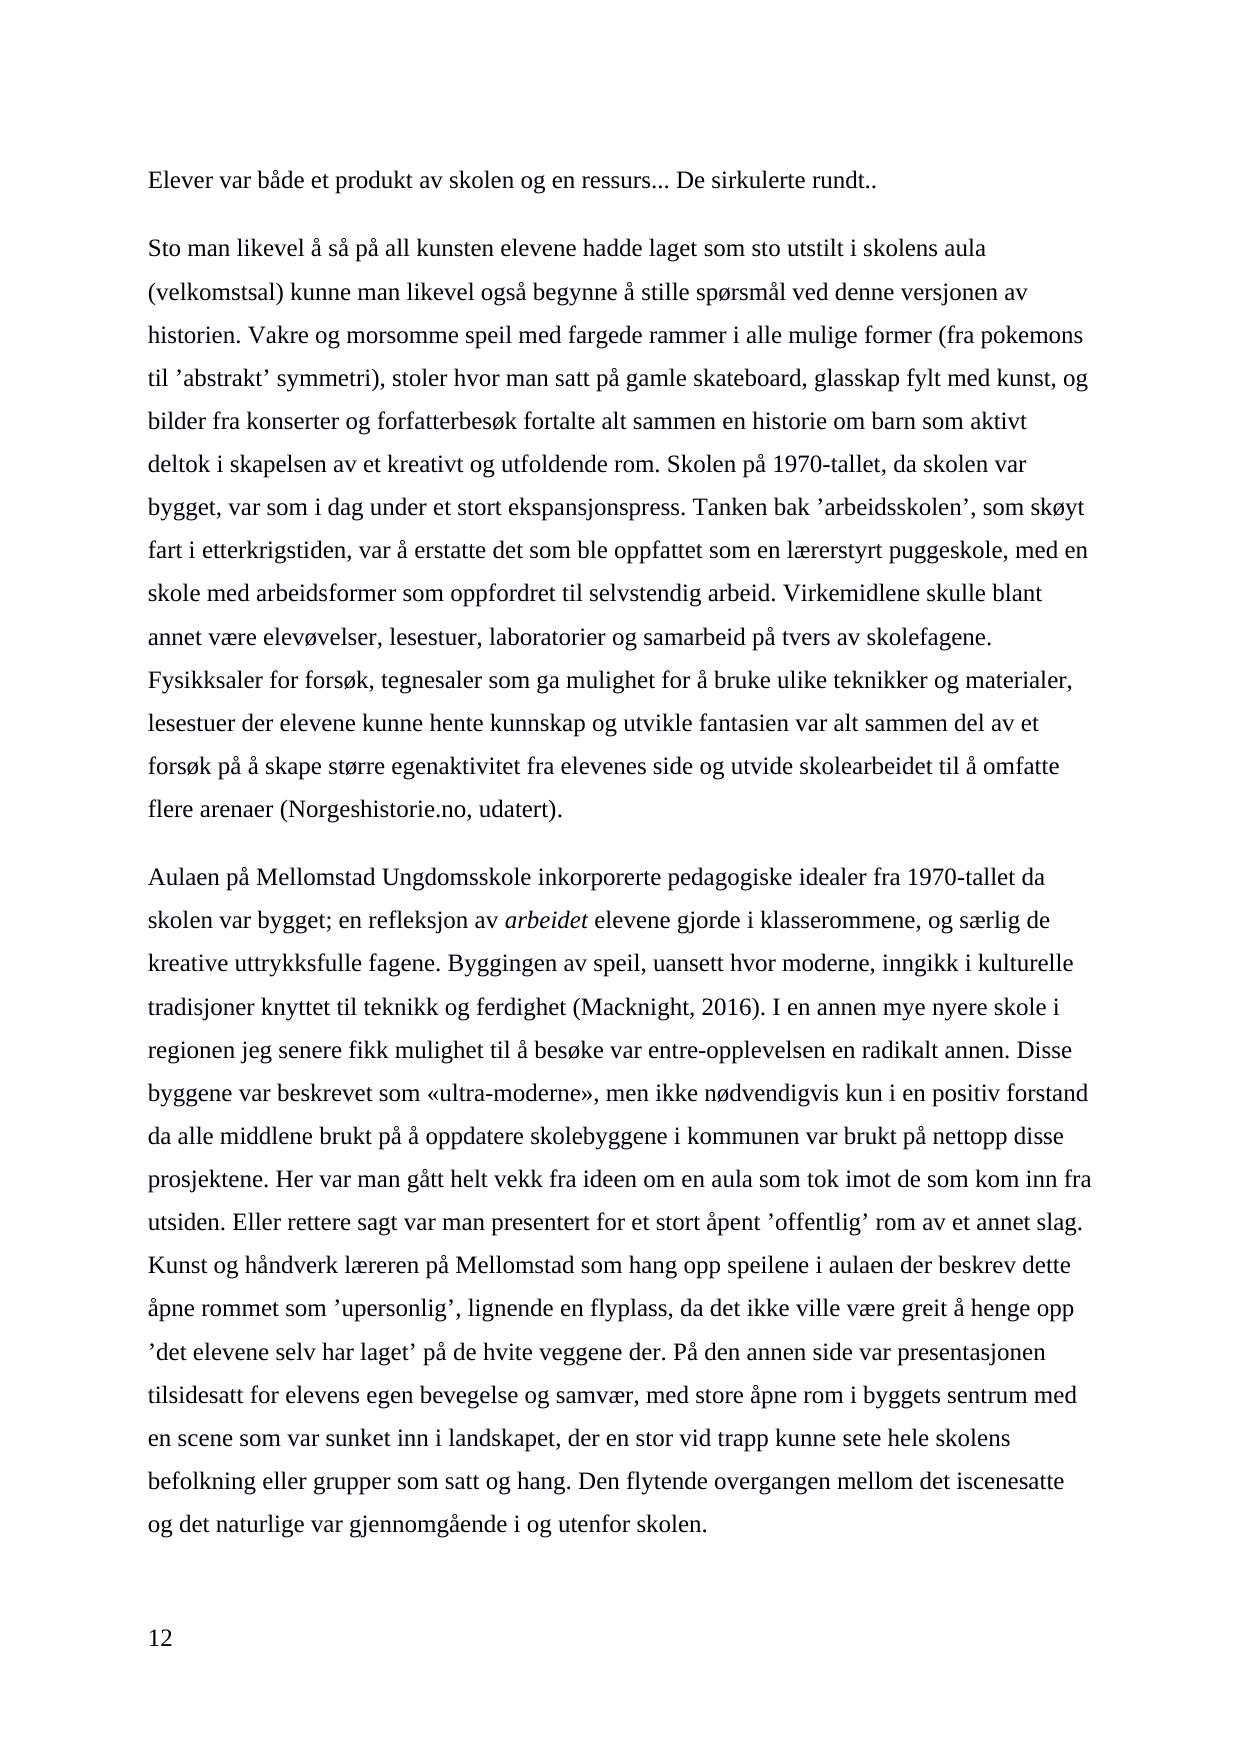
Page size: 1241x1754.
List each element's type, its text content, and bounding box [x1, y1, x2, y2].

text Sto man likevel å så på all kunsten elevene hadde laget som sto utstilt i skolens aula (velkomstsal) kunne man likevel også begynne å stille spørsmål ved denne versjonen av historien. Vakre og morsomme speil med fargede rammer i alle mulige former (fra pokemons til ’abstrakt’ symmetri), stoler hvor man satt på gamle skateboard, glasskap fylt med kunst, og bilder fra konserter og forfatterbesøk fortalte alt sammen en historie om barn som aktivt deltok i skapelsen av et kreativt og utfoldende rom. Skolen på 1970-tallet, da skolen var bygget, var som i dag under et stort ekspansjonspress. Tanken bak ’arbeidsskolen’, som skøyt fart i etterkrigstiden, var å erstatte det som ble oppfattet som en lærerstyrt puggeskole, med en skole med arbeidsformer som oppfordret til selvstendig arbeid. Virkemidlene skulle blant annet være elevøvelser, lesestuer, laboratorier og samarbeid på tvers av skolefagene. Fysikksaler for forsøk, tegnesaler som ga mulighet for å bruke ulike teknikker og materialer, lesestuer der elevene kunne hente kunnskap og utvikle fantasien var alt sammen del av et forsøk på å skape større egenaktivitet fra elevenes side og utvide skolearbeidet til å omfatte flere arenaer (Norgeshistorie.no, udatert). [148, 233, 1092, 823]
text Elever var både et produkt av skolen og en ressurs... De sirkulerte rundt.. [148, 165, 1092, 194]
text Aulaen på Mellomstad Ungdomsskole inkorporerte pedagogiske idealer fra 1970-tallet da skolen var bygget; en refleksjon av arbeidet elevene gjorde i klasserommene, og særlig de kreative uttrykksfulle fagene. Byggingen av speil, uansett hvor moderne, inngikk i kulturelle tradisjoner knyttet til teknikk og ferdighet (Macknight, 2016). I en annen mye nyere skole i regionen jeg senere fikk mulighet til å besøke var entre-opplevelsen en radikalt annen. Disse byggene var beskrevet som «ultra-moderne», men ikke nødvendigvis kun i en positiv forstand da alle middlene brukt på å oppdatere skolebyggene i kommunen var brukt på nettopp disse prosjektene. Her var man gått helt vekk fra ideen om en aula som tok imot de som kom inn fra utsiden. Eller rettere sagt var man presentert for et stort åpent ’offentlig’ rom av et annet slag. Kunst og håndverk læreren på Mellomstad som hang opp speilene i aulaen der beskrev dette åpne rommet som ’upersonlig’, lignende en flyplass, da det ikke ville være greit å henge opp ’det elevene selv har laget’ på de hvite veggene der. På den annen side var presentasjonen tilsidesatt for elevens egen bevegelse og samvær, med store åpne rom i byggets sentrum med en scene som var sunket inn i landskapet, der en stor vid trapp kunne sete hele skolens befolkning eller grupper som satt og hang. Den flytende overgangen mellom det iscenesatte og det naturlige var gjennomgående i og utenfor skolen. [148, 862, 1092, 1538]
